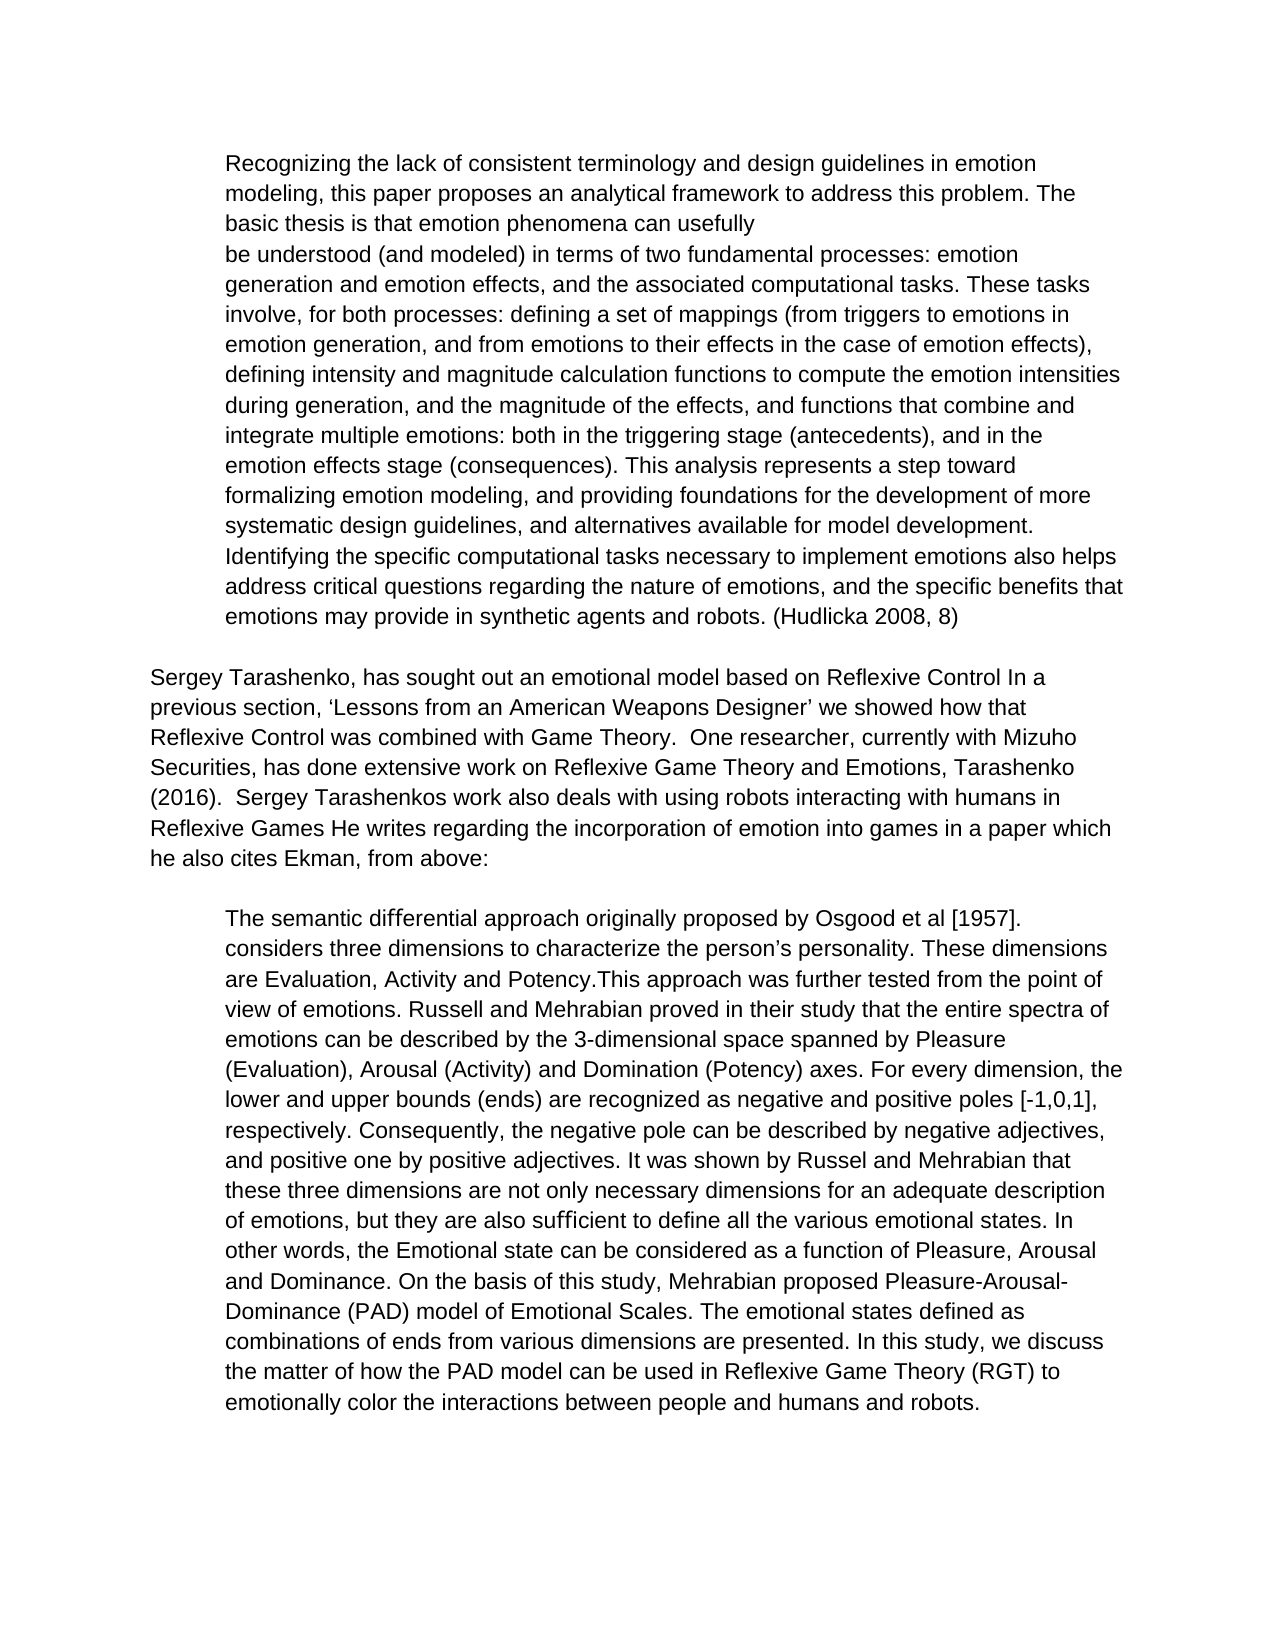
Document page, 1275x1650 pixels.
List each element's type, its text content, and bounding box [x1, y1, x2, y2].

text Sergey Tarashenko, has sought out an emotional model based on Reflexive Control In a previous section, ‘Lessons from an American Weapons Designer’ we showed how that Reflexive Control was combined with Game Theory. One researcher, currently with Mizuho Securities, has done extensive work on Reflexive Game Theory and Emotions, Tarashenko (2016). Sergey Tarashenkos work also deals with using robots interacting with humans in Reflexive Games He writes regarding the incorporation of emotion into games in a paper which he also cites Ekman, from above: [150, 663, 1125, 871]
text Recognizing the lack of consistent terminology and design guidelines in emotion modeling, this paper proposes an analytical framework to address this problem. The basic thesis is that emotion phenomena can usefully be understood (and modeled) in terms of two fundamental processes: emotion generation and emotion effects, and the associated computational tasks. These tasks involve, for both processes: defining a set of mappings (from triggers to emotions in emotion generation, and from emotions to their effects in the case of emotion effects), defining intensity and magnitude calculation functions to compute the emotion intensities during generation, and the magnitude of the effects, and functions that combine and integrate multiple emotions: both in the triggering stage (antecedents), and in the emotion effects stage (consequences). This analysis represents a step toward formalizing emotion modeling, and providing foundations for the development of more systematic design guidelines, and alternatives available for model development. Identifying the specific computational tasks necessary to implement emotions also helps address critical questions regarding the nature of emotions, and the specific benefits that emotions may provide in synthetic agents and robots. (Hudlicka 2008, 8) [225, 150, 1125, 629]
text The semantic diﬀerential approach originally proposed by Osgood et al [1957]. considers three dimensions to characterize the person’s personality. These dimensions are Evaluation, Activity and Potency.This approach was further tested from the point of view of emotions. Russell and Mehrabian proved in their study that the entire spectra of emotions can be described by the 3-dimensional space spanned by Pleasure (Evaluation), Arousal (Activity) and Domination (Potency) axes. For every dimension, the lower and upper bounds (ends) are recognized as negative and positive poles [-1,0,1], respectively. Consequently, the negative pole can be described by negative adjectives, and positive one by positive adjectives. It was shown by Russel and Mehrabian that these three dimensions are not only necessary dimensions for an adequate description of emotions, but they are also suﬃcient to deﬁne all the various emotional states. In other words, the Emotional state can be considered as a function of Pleasure, Arousal and Dominance. On the basis of this study, Mehrabian proposed Pleasure-Arousal-Dominance (PAD) model of Emotional Scales. The emotional states deﬁned as combinations of ends from various dimensions are presented. In this study, we discuss the matter of how the PAD model can be used in Reﬂexive Game Theory (RGT) to emotionally color the interactions between people and humans and robots. [225, 905, 1125, 1415]
